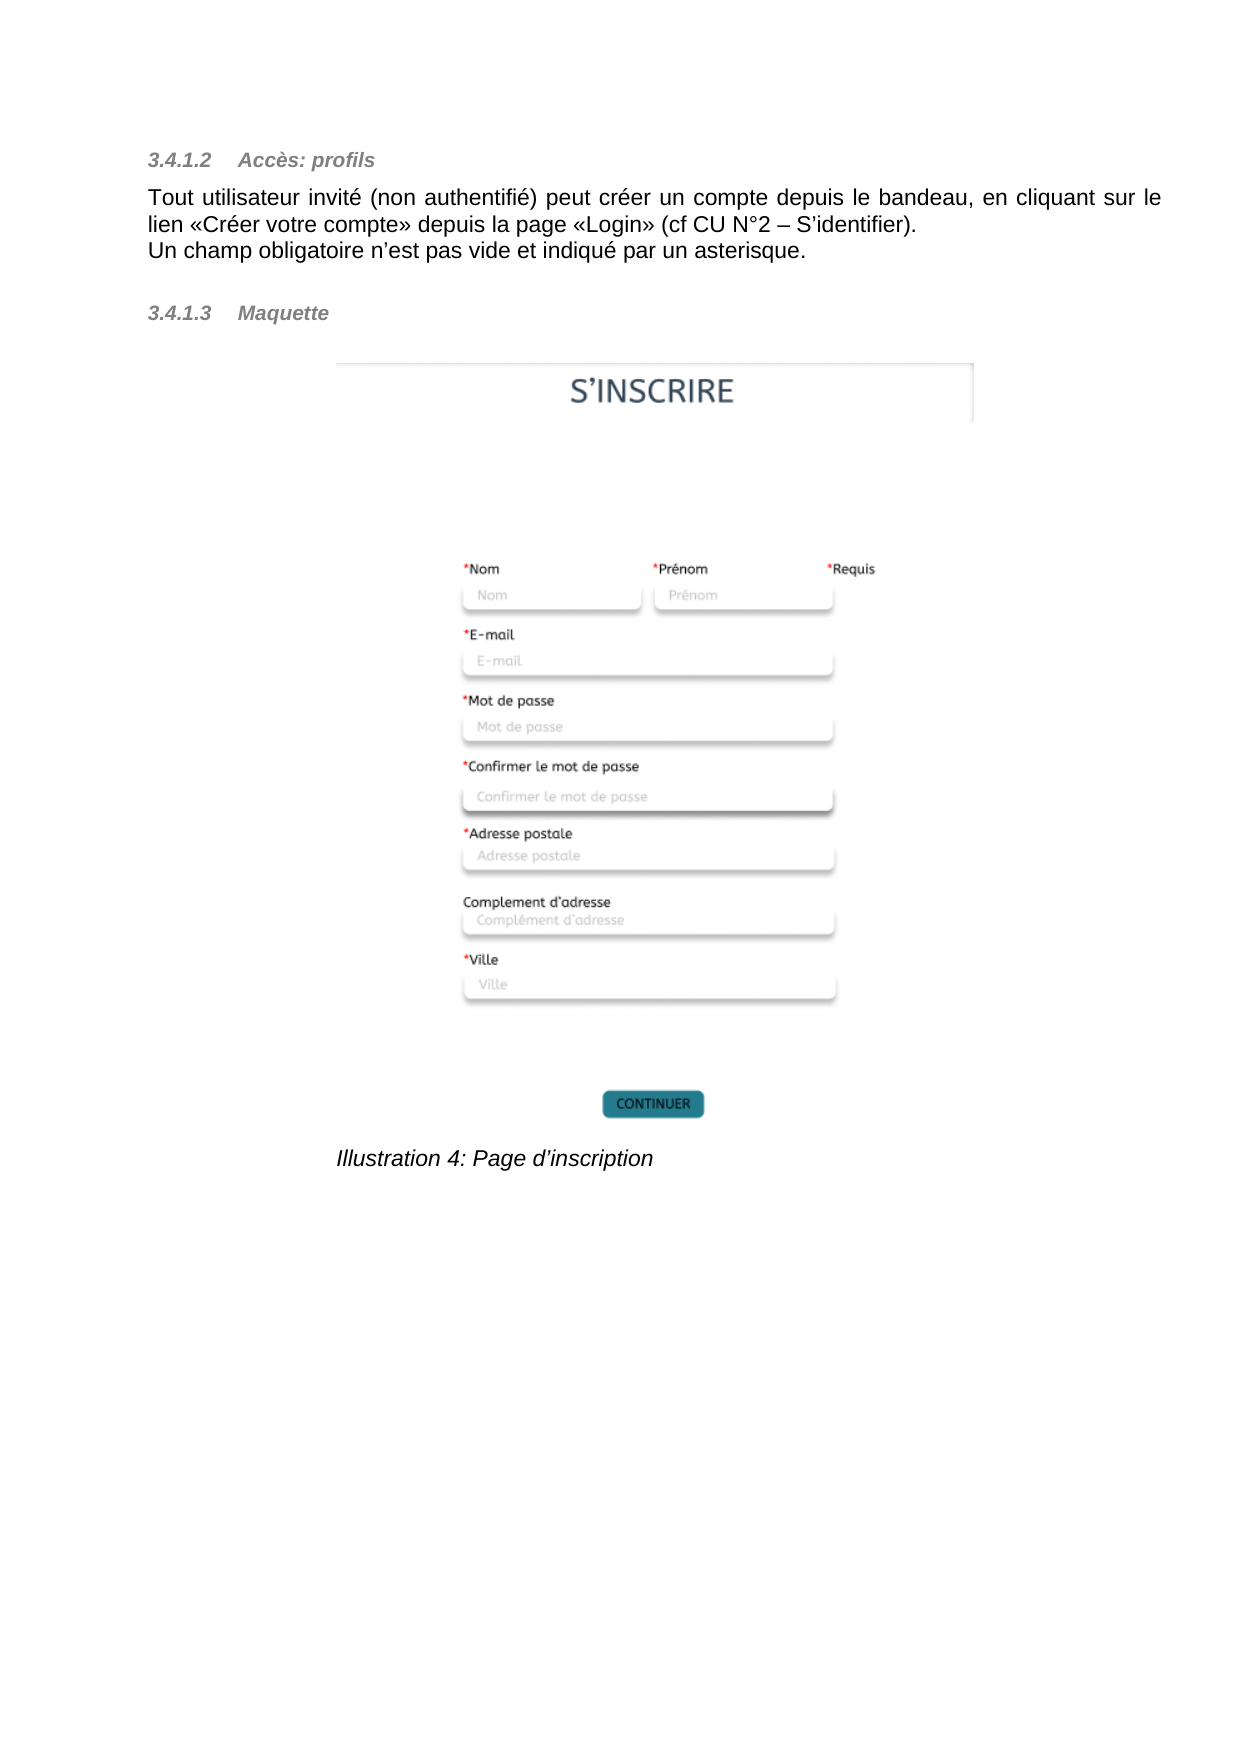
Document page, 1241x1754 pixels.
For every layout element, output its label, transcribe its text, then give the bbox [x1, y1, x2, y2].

text Un champ obligatoire n’est pas vide et indiqué par un asterisque. [148, 237, 1162, 263]
text Illustration 4: Page d’inscription [336, 1145, 974, 1171]
subtitle Accès: profils [148, 148, 1162, 172]
text Tout utilisateur invité (non authentifié) peut créer un compte depuis le bandeau, en cliquant sur le lien «Créer votre compte» depuis la page «Login» (cf CU N°2 – S’identifier). [148, 184, 1162, 237]
picture [336, 363, 974, 1145]
subtitle Maquette [148, 301, 1162, 325]
